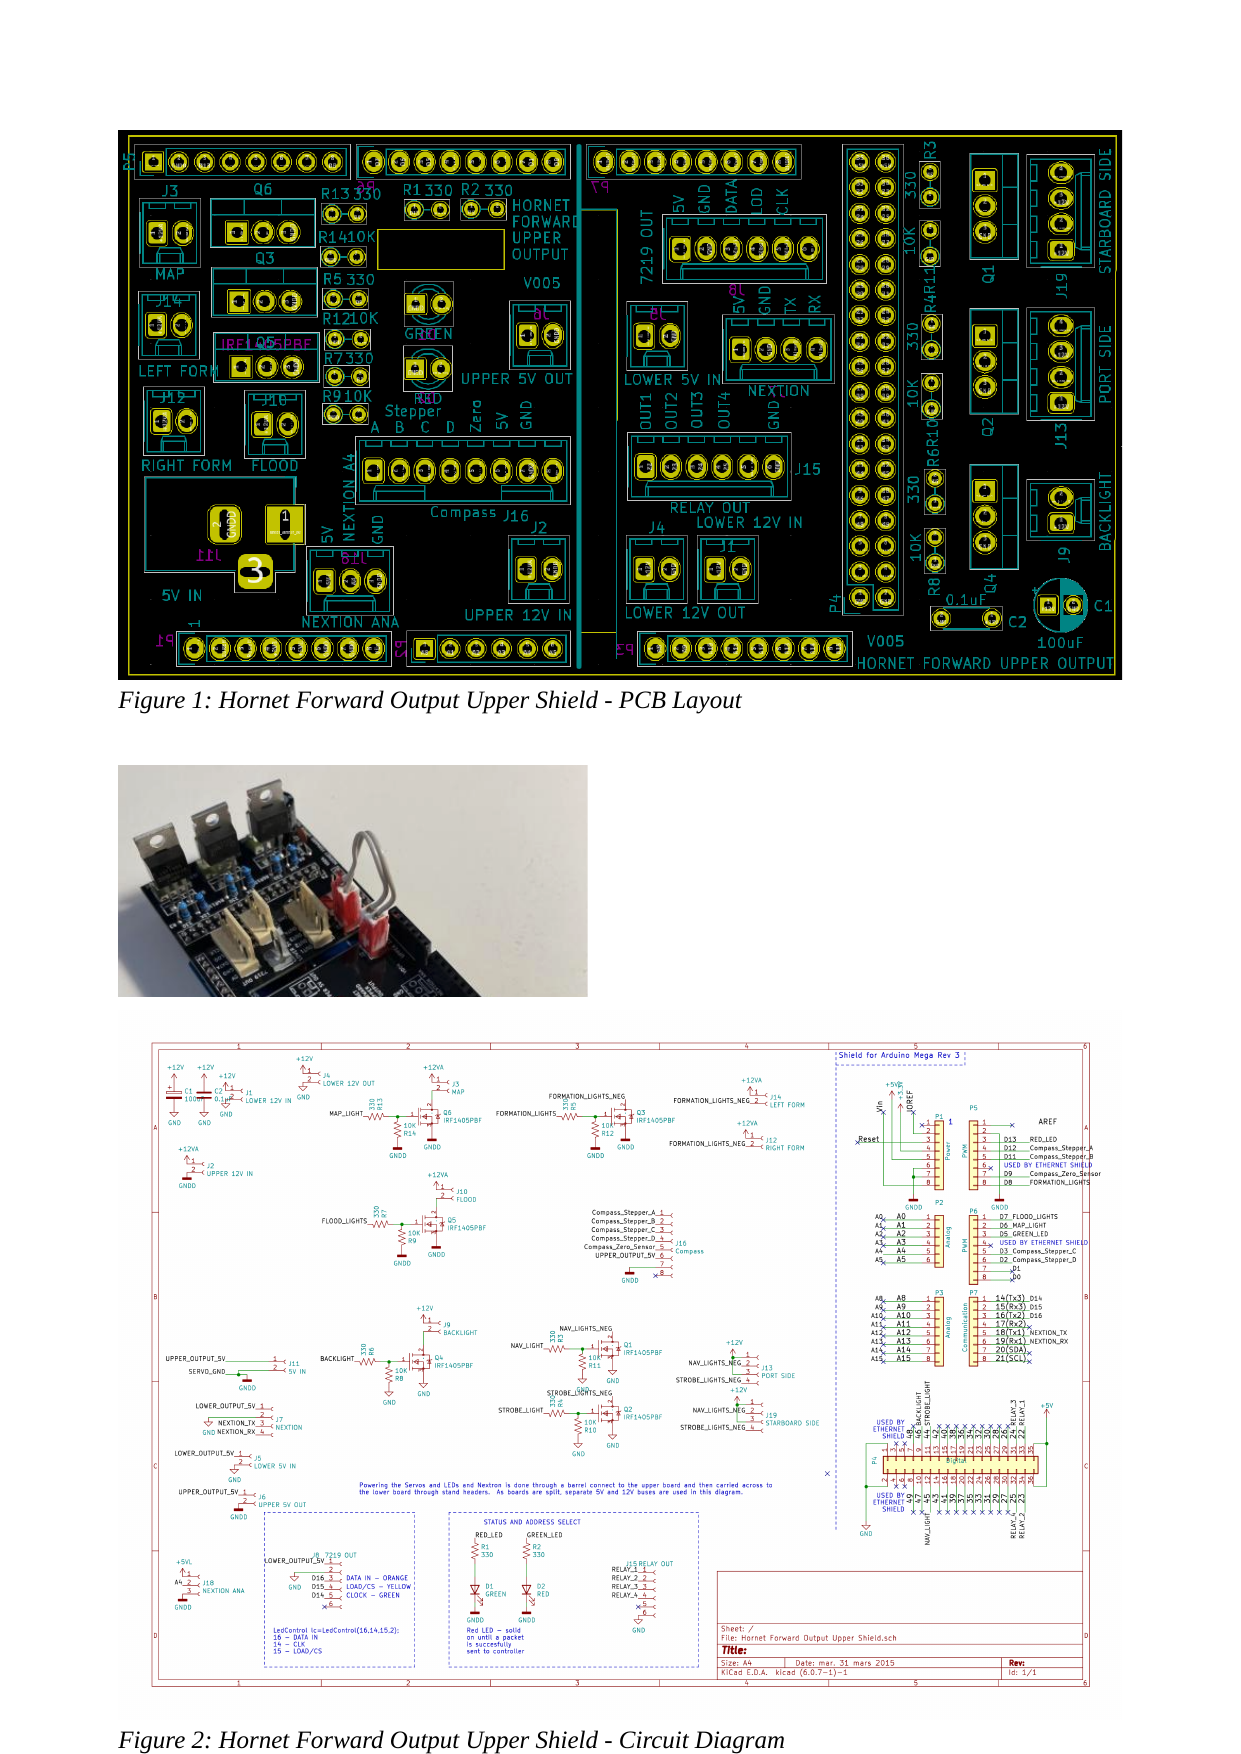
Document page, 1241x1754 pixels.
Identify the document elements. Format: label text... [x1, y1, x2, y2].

text Figure 2: Hornet Forward Output Upper Shield - Circuit Diagram [118, 1720, 1122, 1754]
text Figure 1: Hornet Forward Output Upper Shield - PCB Layout [118, 680, 1122, 714]
picture [118, 765, 588, 997]
picture [118, 130, 1123, 680]
picture [118, 1010, 1123, 1720]
